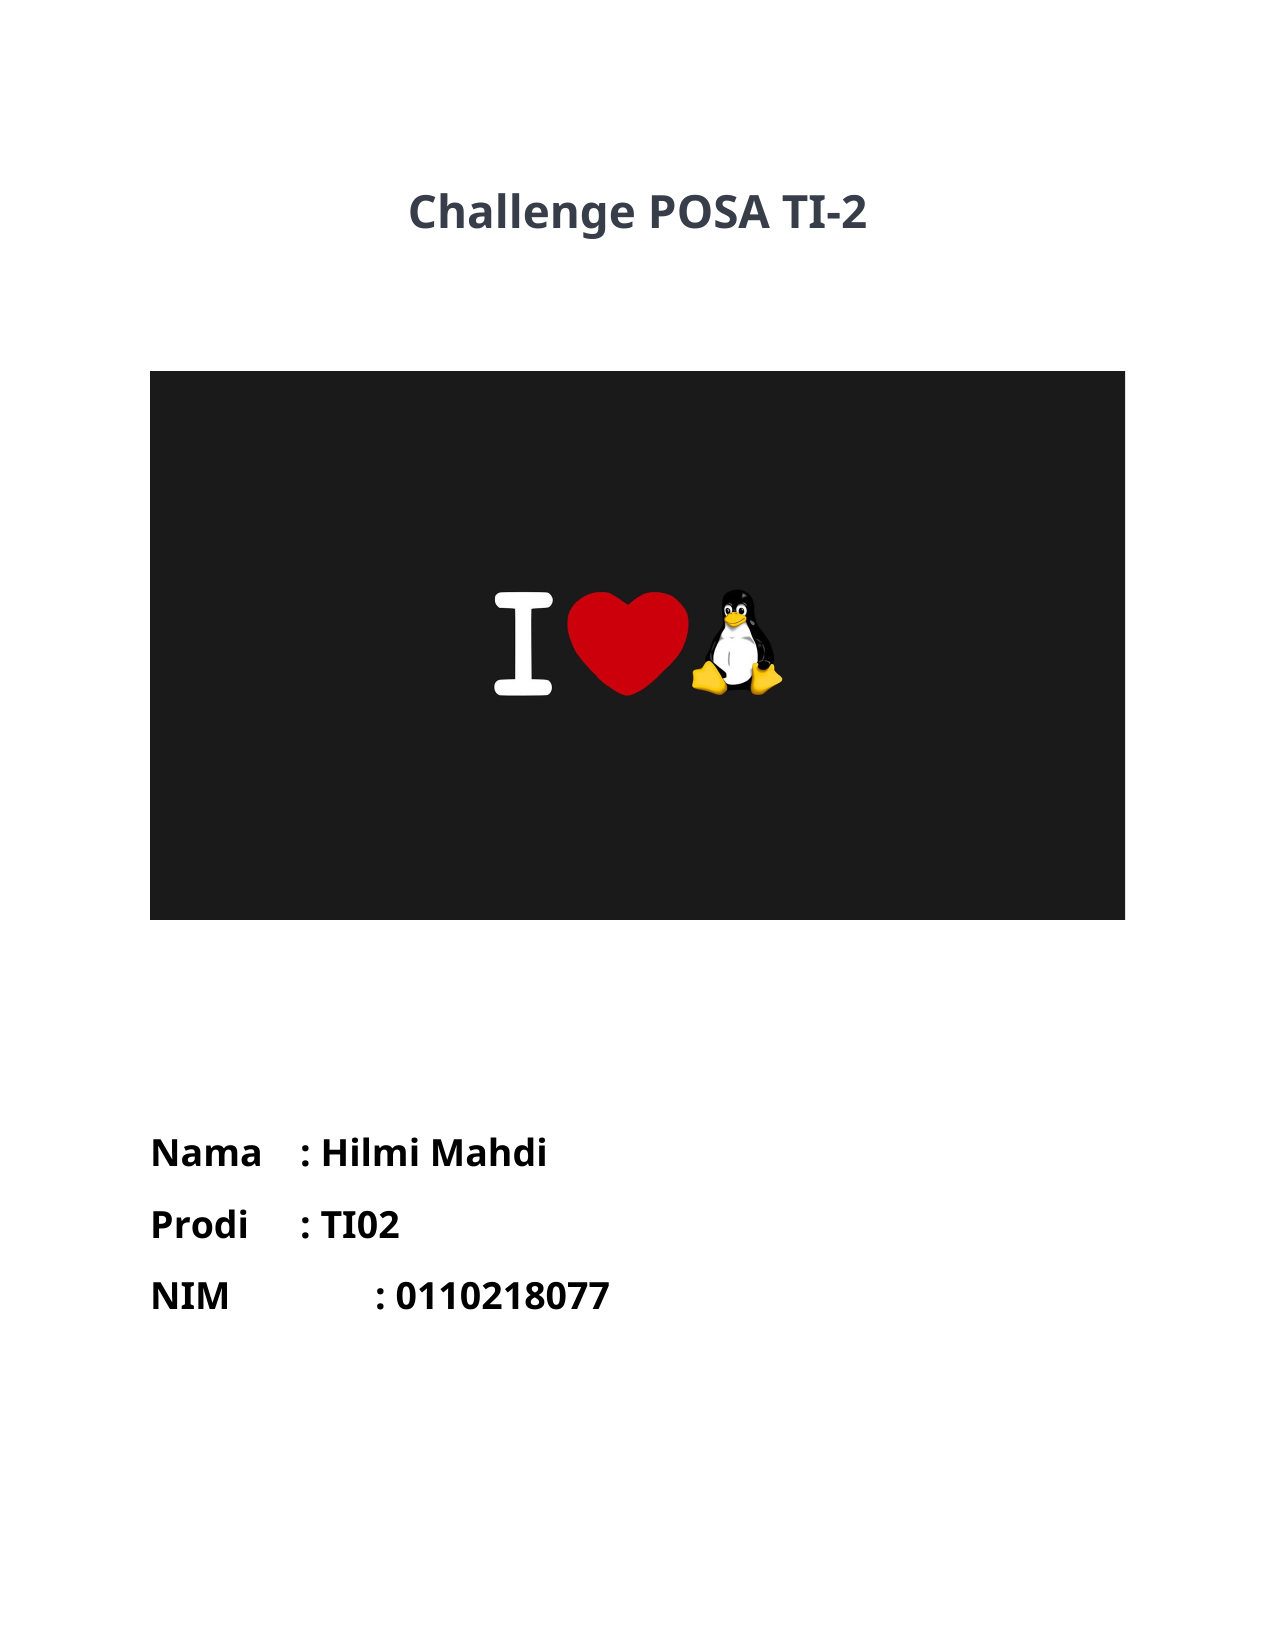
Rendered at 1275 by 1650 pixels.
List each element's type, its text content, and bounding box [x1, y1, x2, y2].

text NIM : 0110218077 [150, 1270, 1125, 1321]
text Nama : Hilmi Mahdi [150, 1126, 1125, 1177]
picture [150, 371, 1125, 920]
subtitle Challenge POSA TI-2 [150, 179, 1125, 242]
text Prodi : TI02 [150, 1198, 1125, 1249]
